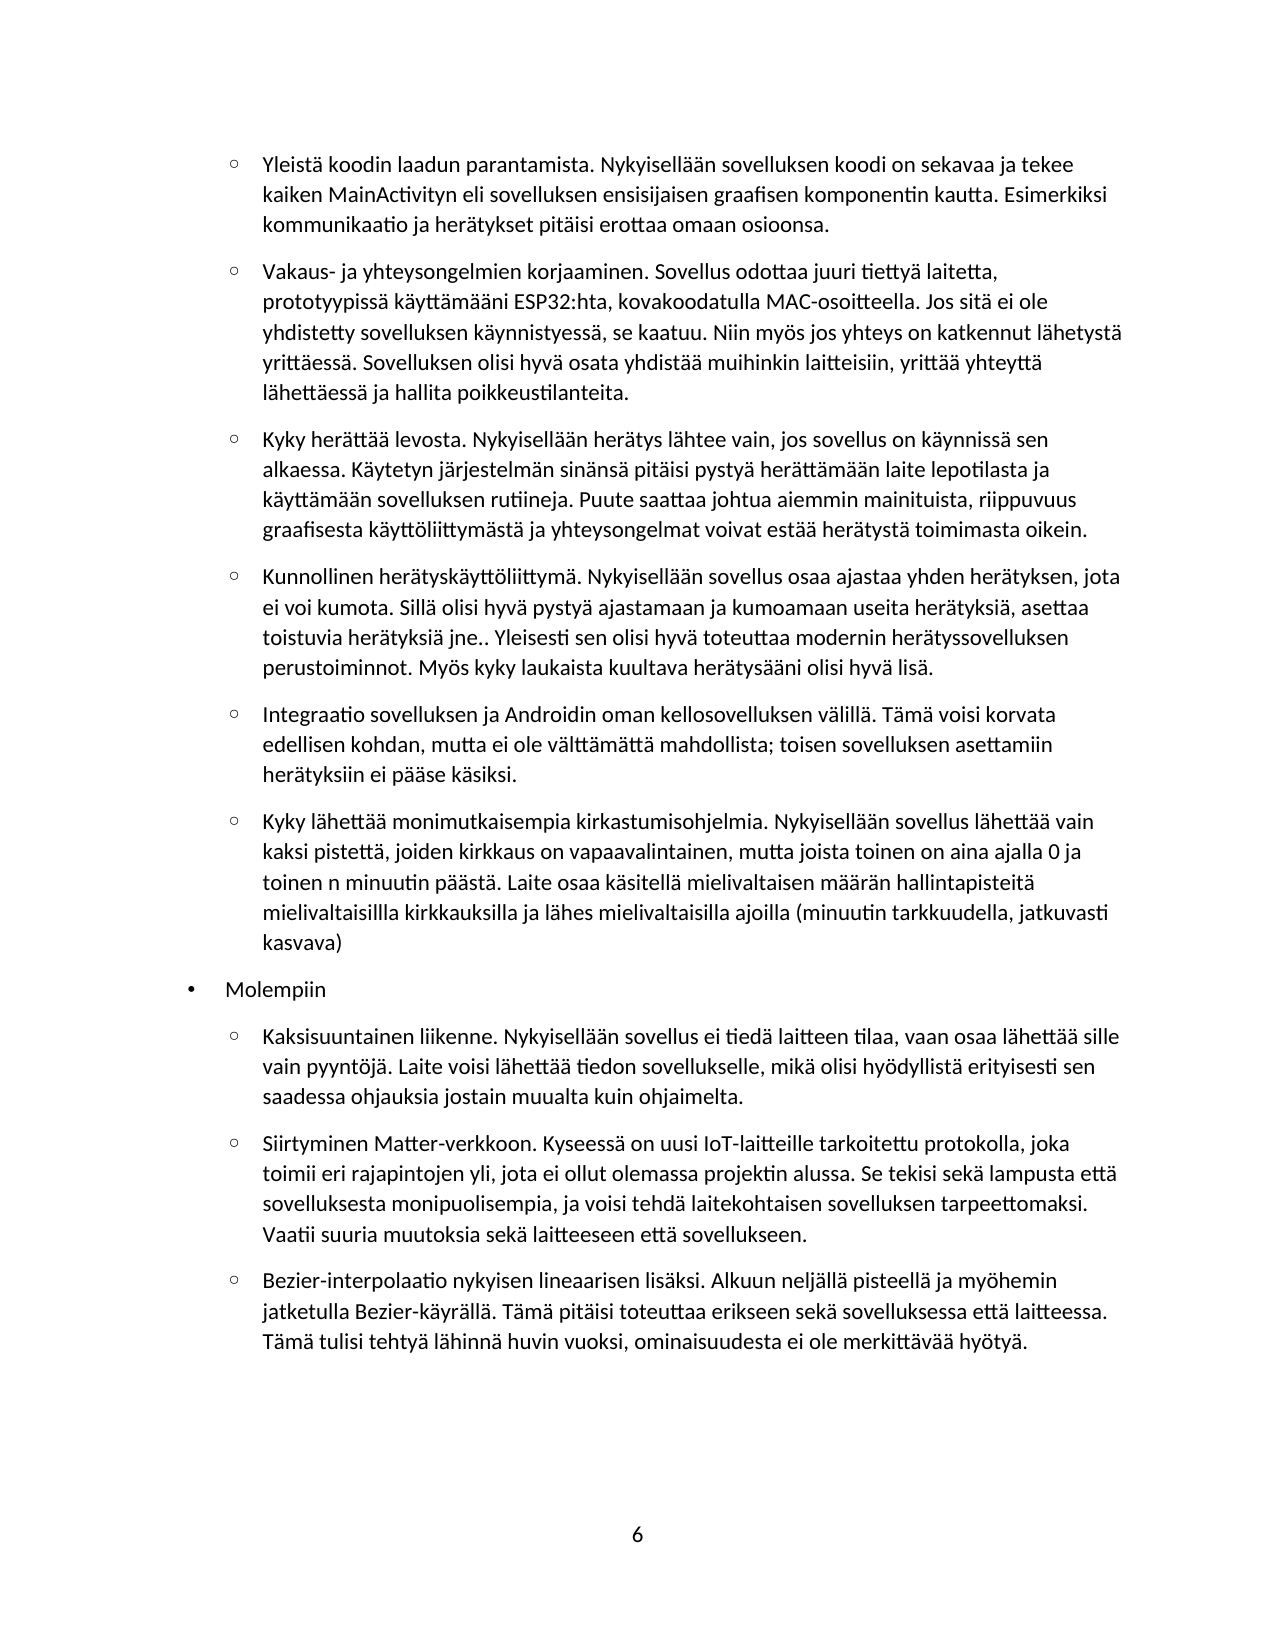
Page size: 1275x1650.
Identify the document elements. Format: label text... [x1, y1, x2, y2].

list Kaksisuuntainen liikenne. Nykyisellään sovellus ei tiedä laitteen tilaa, vaan osaa lähettää sille vain pyyntöjä. Laite voisi lähettää tiedon sovellukselle, mikä olisi hyödyllistä erityisesti sen saadessa ohjauksia jostain muualta kuin ohjaimelta. [225, 1022, 1125, 1110]
list Yleistä koodin laadun parantamista. Nykyisellään sovelluksen koodi on sekavaa ja tekee kaiken MainActivityn eli sovelluksen ensisijaisen graafisen komponentin kautta. Esimerkiksi kommunikaatio ja herätykset pitäisi erottaa omaan osioonsa. [225, 150, 1125, 238]
list Bezier-interpolaatio nykyisen lineaarisen lisäksi. Alkuun neljällä pisteellä ja myöhemin jatketulla Bezier-käyrällä. Tämä pitäisi toteuttaa erikseen sekä sovelluksessa että laitteessa. Tämä tulisi tehtyä lähinnä huvin vuoksi, ominaisuudesta ei ole merkittävää hyötyä. [225, 1267, 1125, 1355]
list Vakaus- ja yhteysongelmien korjaaminen. Sovellus odottaa juuri tiettyä laitetta, prototyypissä käyttämääni ESP32:hta, kovakoodatulla MAC-osoitteella. Jos sitä ei ole yhdistetty sovelluksen käynnistyessä, se kaatuu. Niin myös jos yhteys on katkennut lähetystä yrittäessä. Sovelluksen olisi hyvä osata yhdistää muihinkin laitteisiin, yrittää yhteyttä lähettäessä ja hallita poikkeustilanteita. [225, 257, 1125, 406]
list Kunnollinen herätyskäyttöliittymä. Nykyisellään sovellus osaa ajastaa yhden herätyksen, jota ei voi kumota. Sillä olisi hyvä pystyä ajastamaan ja kumoamaan useita herätyksiä, asettaa toistuvia herätyksiä jne.. Yleisesti sen olisi hyvä toteuttaa modernin herätyssovelluksen perustoiminnot. Myös kyky laukaista kuultava herätysääni olisi hyvä lisä. [225, 562, 1125, 681]
list Molempiin [187, 975, 1125, 1003]
list Integraatio sovelluksen ja Androidin oman kellosovelluksen välillä. Tämä voisi korvata edellisen kohdan, mutta ei ole välttämättä mahdollista; toisen sovelluksen asettamiin herätyksiin ei pääse käsiksi. [225, 700, 1125, 788]
list Siirtyminen Matter-verkkoon. Kyseessä on uusi IoT-laitteille tarkoitettu protokolla, joka toimii eri rajapintojen yli, jota ei ollut olemassa projektin alussa. Se tekisi sekä lampusta että sovelluksesta monipuolisempia, ja voisi tehdä laitekohtaisen sovelluksen tarpeettomaksi. Vaatii suuria muutoksia sekä laitteeseen että sovellukseen. [225, 1129, 1125, 1248]
list Kyky herättää levosta. Nykyisellään herätys lähtee vain, jos sovellus on käynnissä sen alkaessa. Käytetyn järjestelmän sinänsä pitäisi pystyä herättämään laite lepotilasta ja käyttämään sovelluksen rutiineja. Puute saattaa johtua aiemmin mainituista, riippuvuus graafisesta käyttöliittymästä ja yhteysongelmat voivat estää herätystä toimimasta oikein. [225, 425, 1125, 544]
list Kyky lähettää monimutkaisempia kirkastumisohjelmia. Nykyisellään sovellus lähettää vain kaksi pistettä, joiden kirkkaus on vapaavalintainen, mutta joista toinen on aina ajalla 0 ja toinen n minuutin päästä. Laite osaa käsitellä mielivaltaisen määrän hallintapisteitä mielivaltaisillla kirkkauksilla ja lähes mielivaltaisilla ajoilla (minuutin tarkkuudella, jatkuvasti kasvava) [225, 807, 1125, 956]
